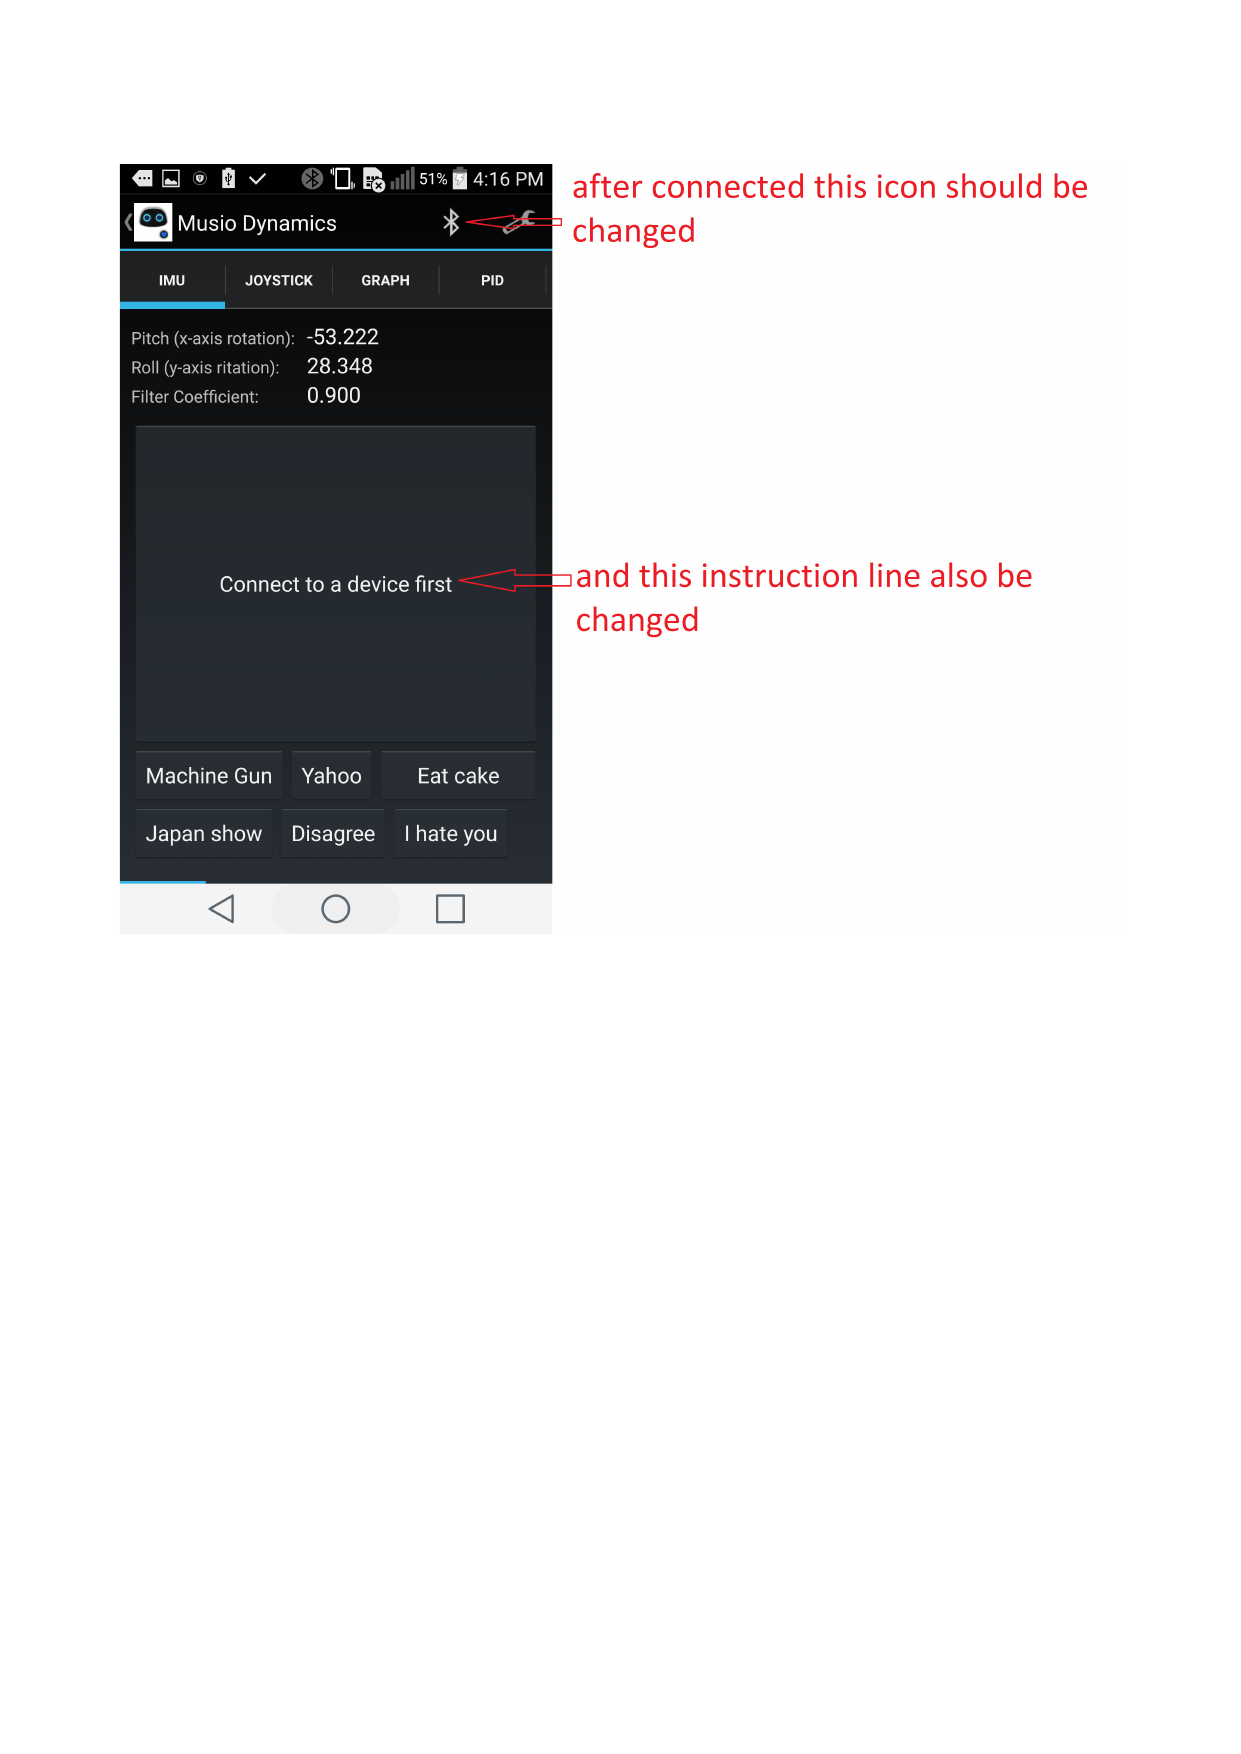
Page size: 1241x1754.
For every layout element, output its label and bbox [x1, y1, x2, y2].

picture [119, 164, 1124, 934]
